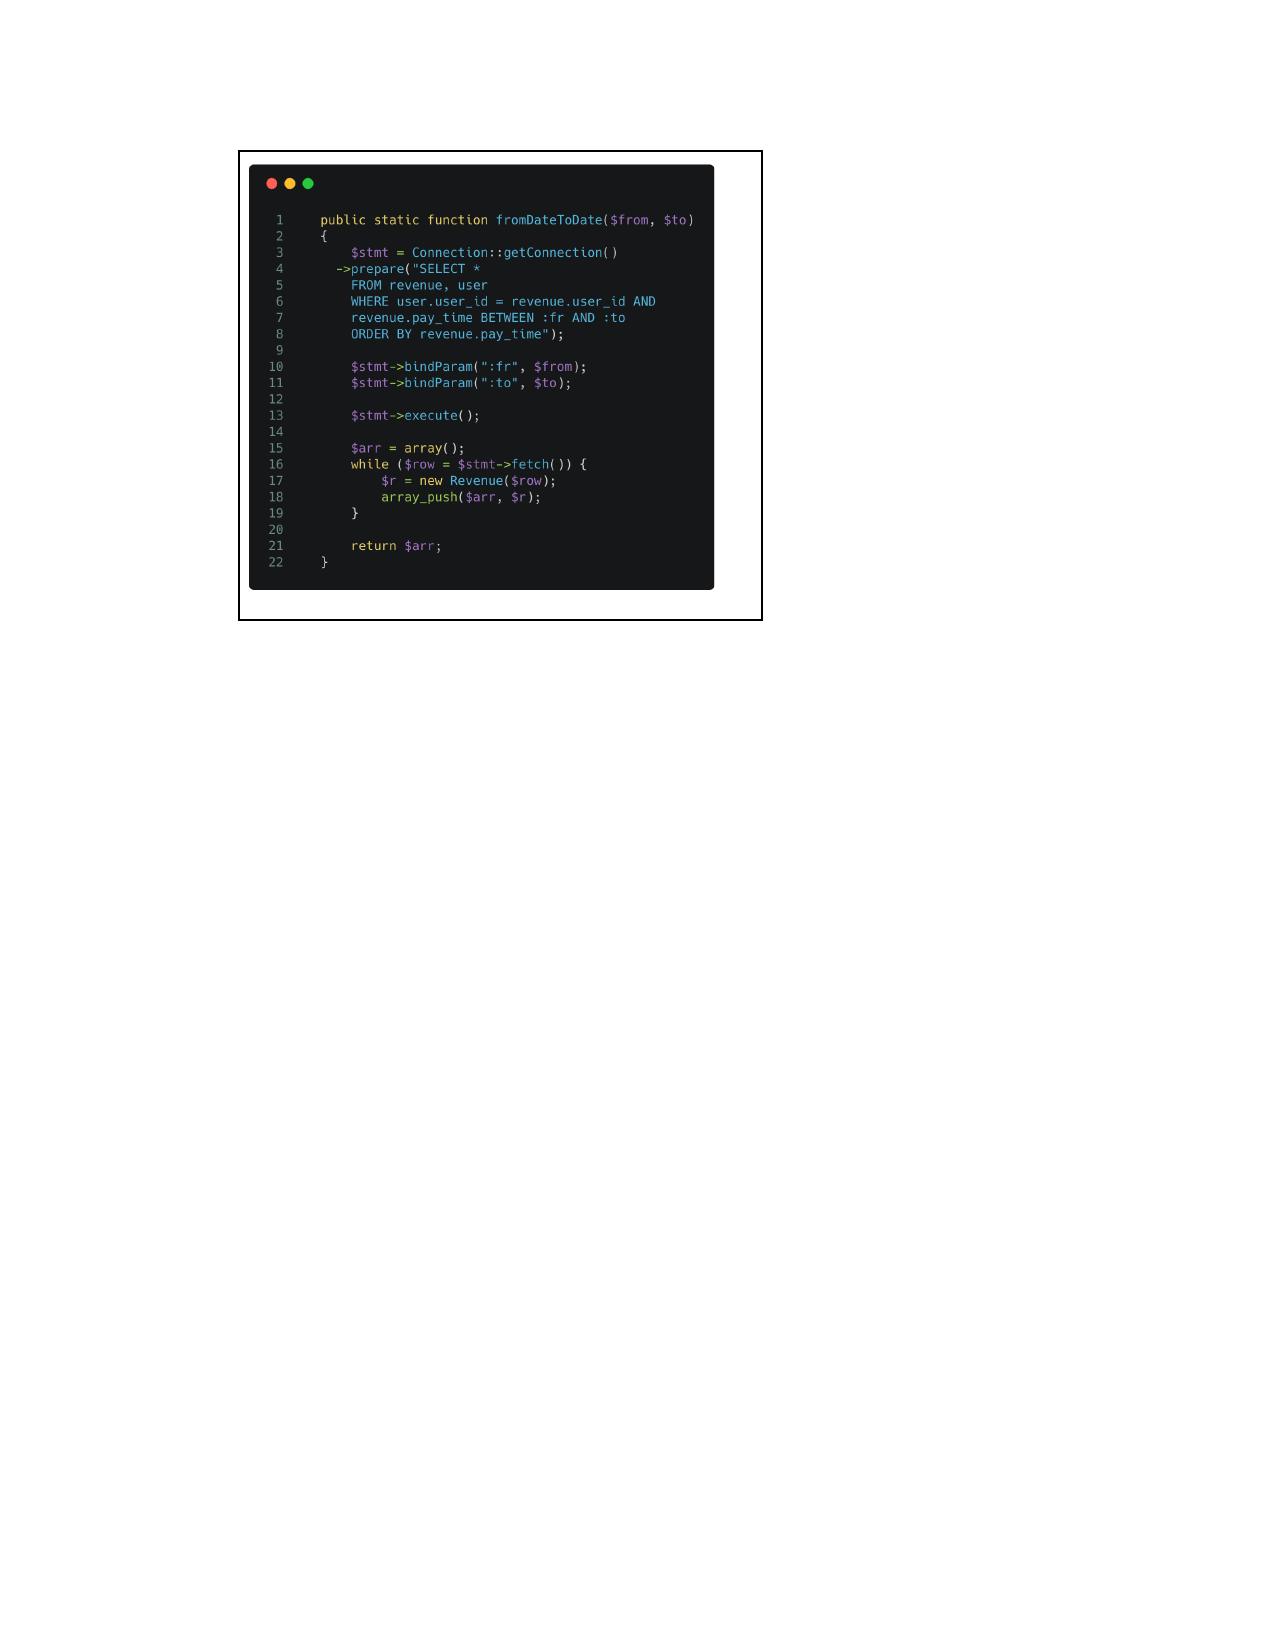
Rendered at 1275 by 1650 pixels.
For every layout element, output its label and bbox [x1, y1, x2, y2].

table_cell [240, 152, 761, 619]
picture [248, 162, 715, 592]
